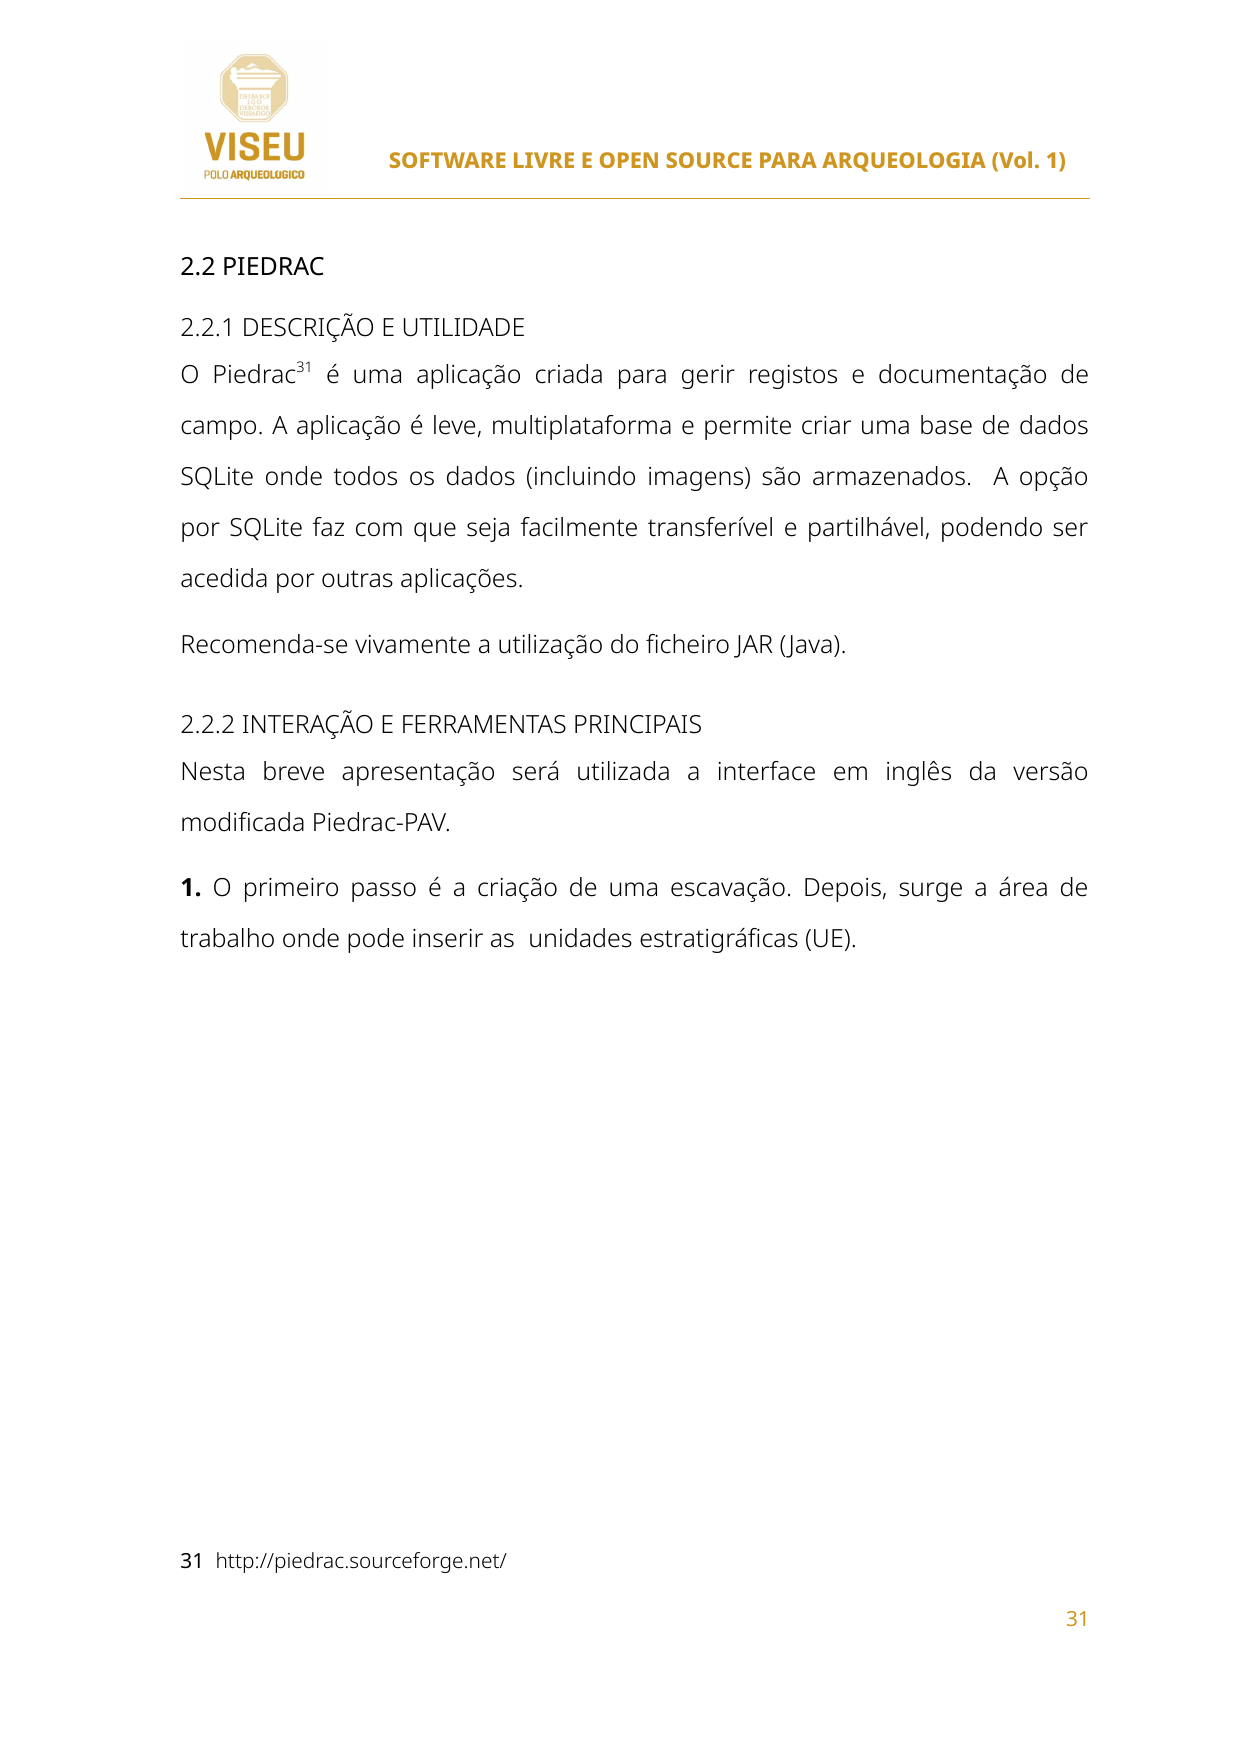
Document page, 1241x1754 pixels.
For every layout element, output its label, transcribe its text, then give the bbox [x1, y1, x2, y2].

subtitle 2.2.1 Descrição e Utilidade [180, 310, 1090, 344]
subtitle 2.2.2 Interação e ferramentas principais [180, 707, 1090, 741]
text Nesta breve apresentação será utilizada a interface em inglês da versão modificada Piedrac-PAV. [180, 753, 1090, 838]
text O Piedrac é uma aplicação criada para gerir registos e documentação de campo. A aplicação é leve, multiplataforma e permite criar uma base de dados SQLite onde todos os dados (incluindo imagens) são armazenados. A opção por SQLite faz com que seja facilmente transferível e partilhável, podendo ser acedida por outras aplicações. [180, 357, 1090, 595]
subtitle 2.2 Piedrac [180, 249, 1090, 283]
text Recomenda-se vivamente a utilização do ficheiro JAR (Java). [180, 626, 1090, 661]
text 1. O primeiro passo é a criação de uma escavação. Depois, surge a área de trabalho onde pode inserir as unidades estratigráficas (UE). [180, 870, 1090, 955]
text http://piedrac.sourceforge.net/ [180, 1547, 1090, 1575]
